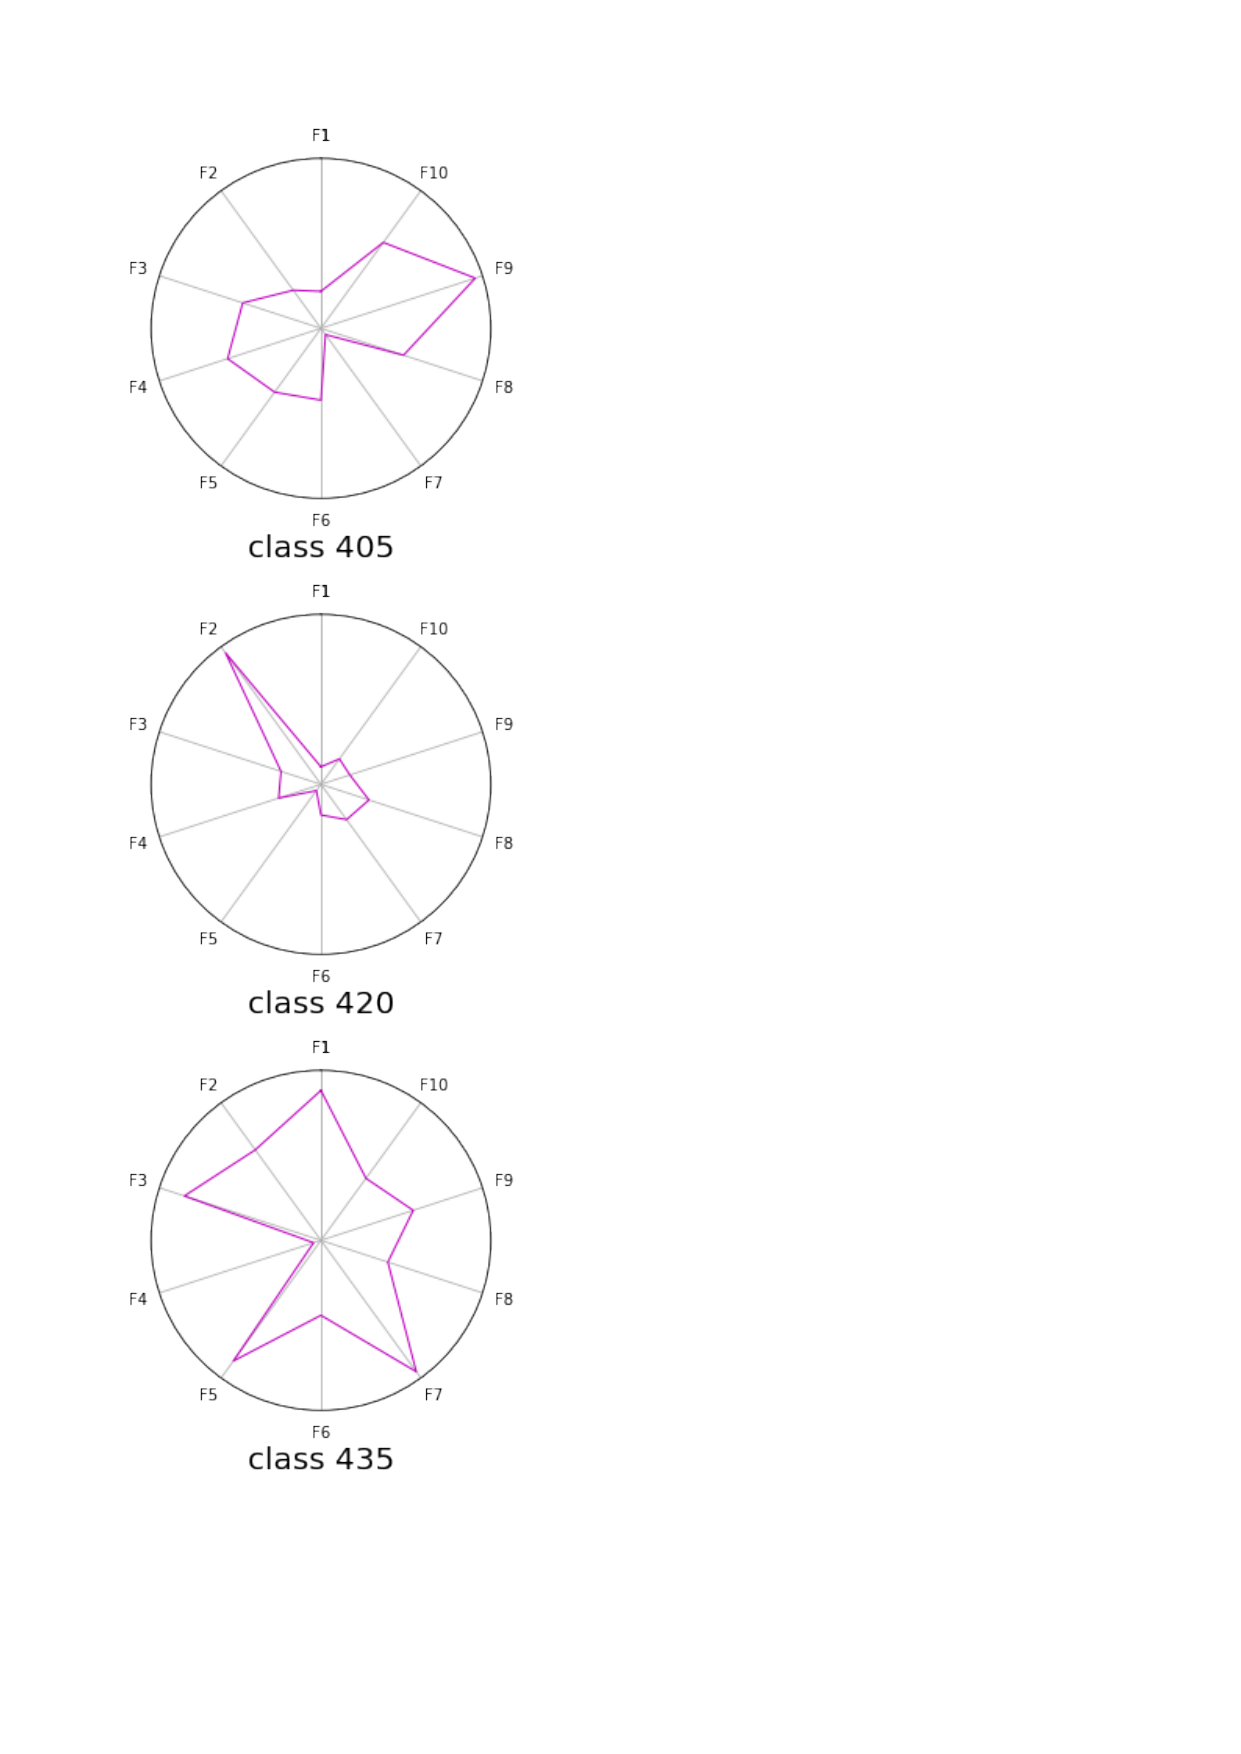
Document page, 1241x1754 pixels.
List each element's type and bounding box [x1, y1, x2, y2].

picture [118, 118, 523, 1487]
